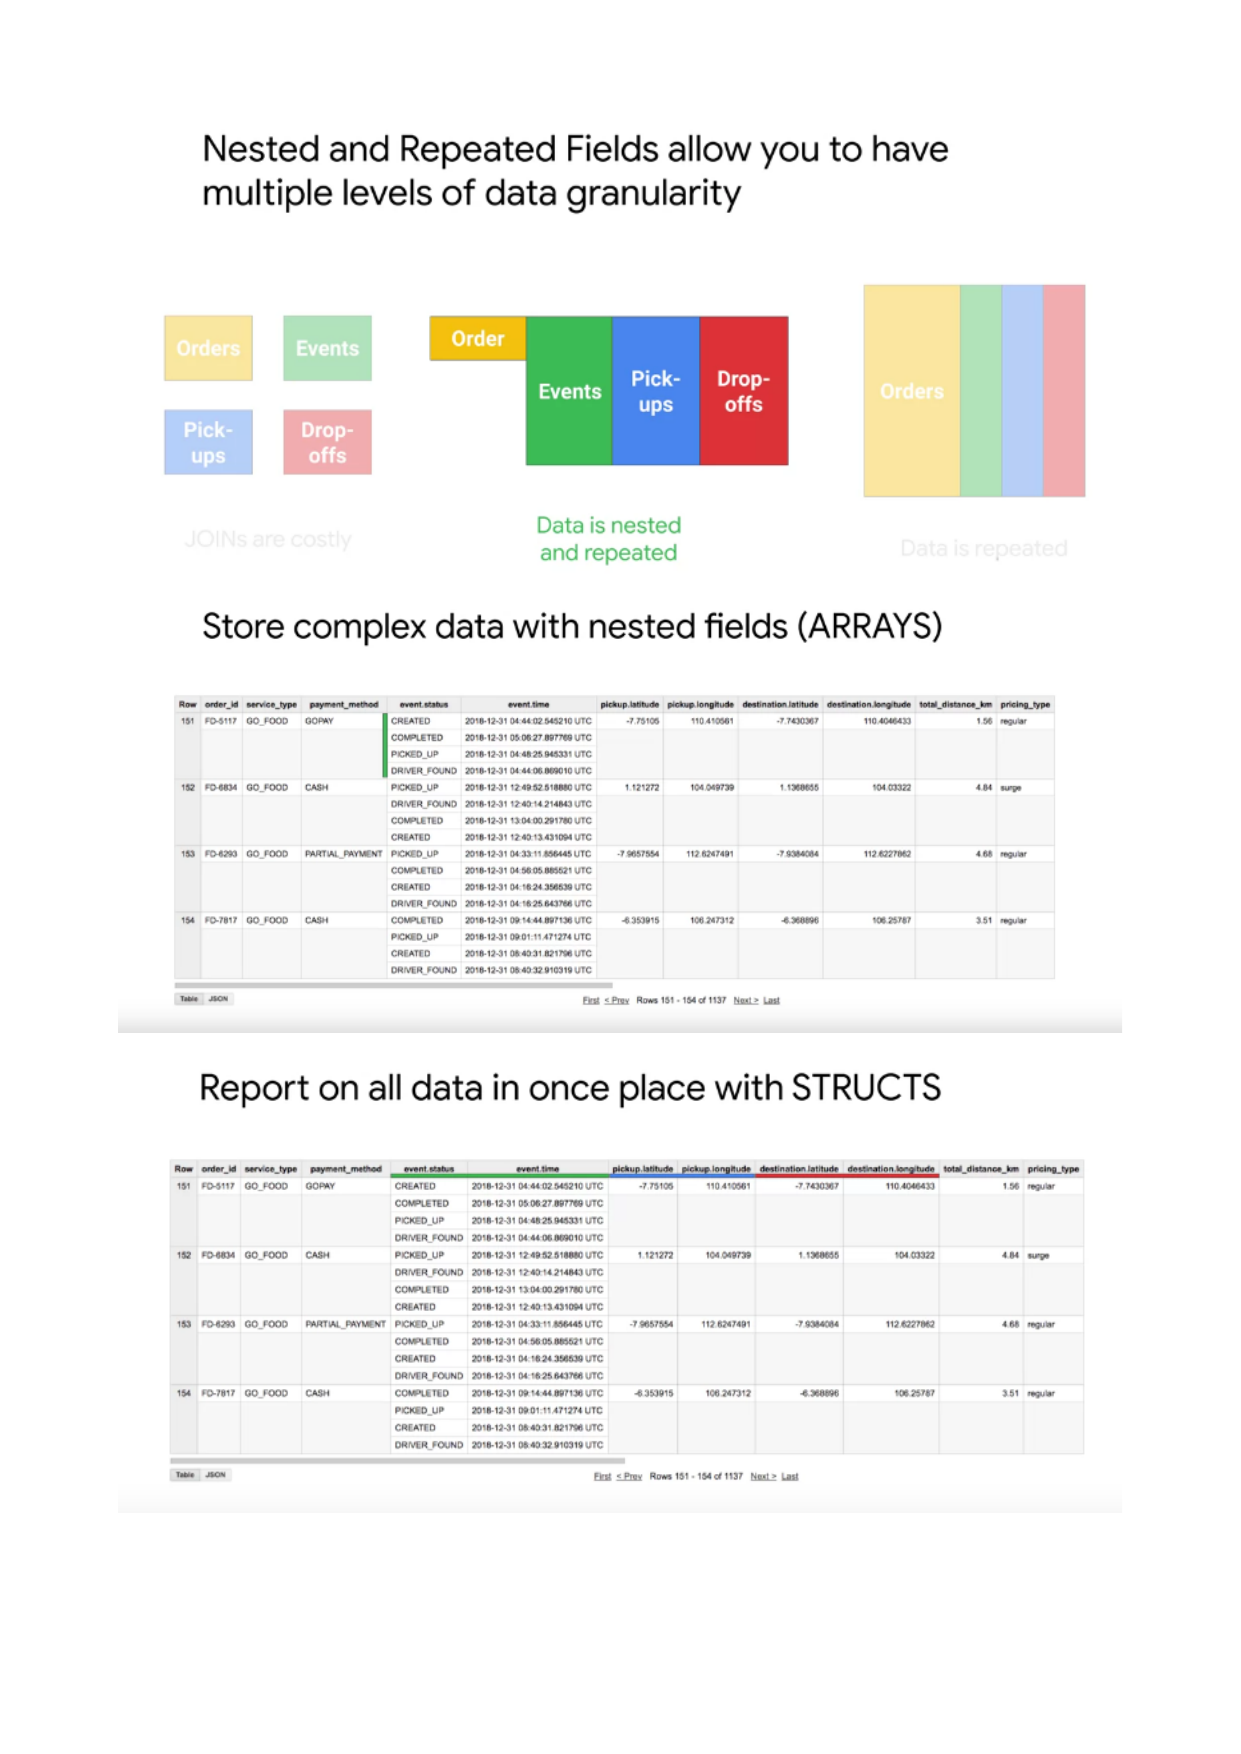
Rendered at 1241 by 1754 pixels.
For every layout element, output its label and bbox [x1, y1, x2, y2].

picture [118, 1061, 1123, 1513]
picture [118, 118, 1123, 579]
picture [118, 607, 1123, 1033]
